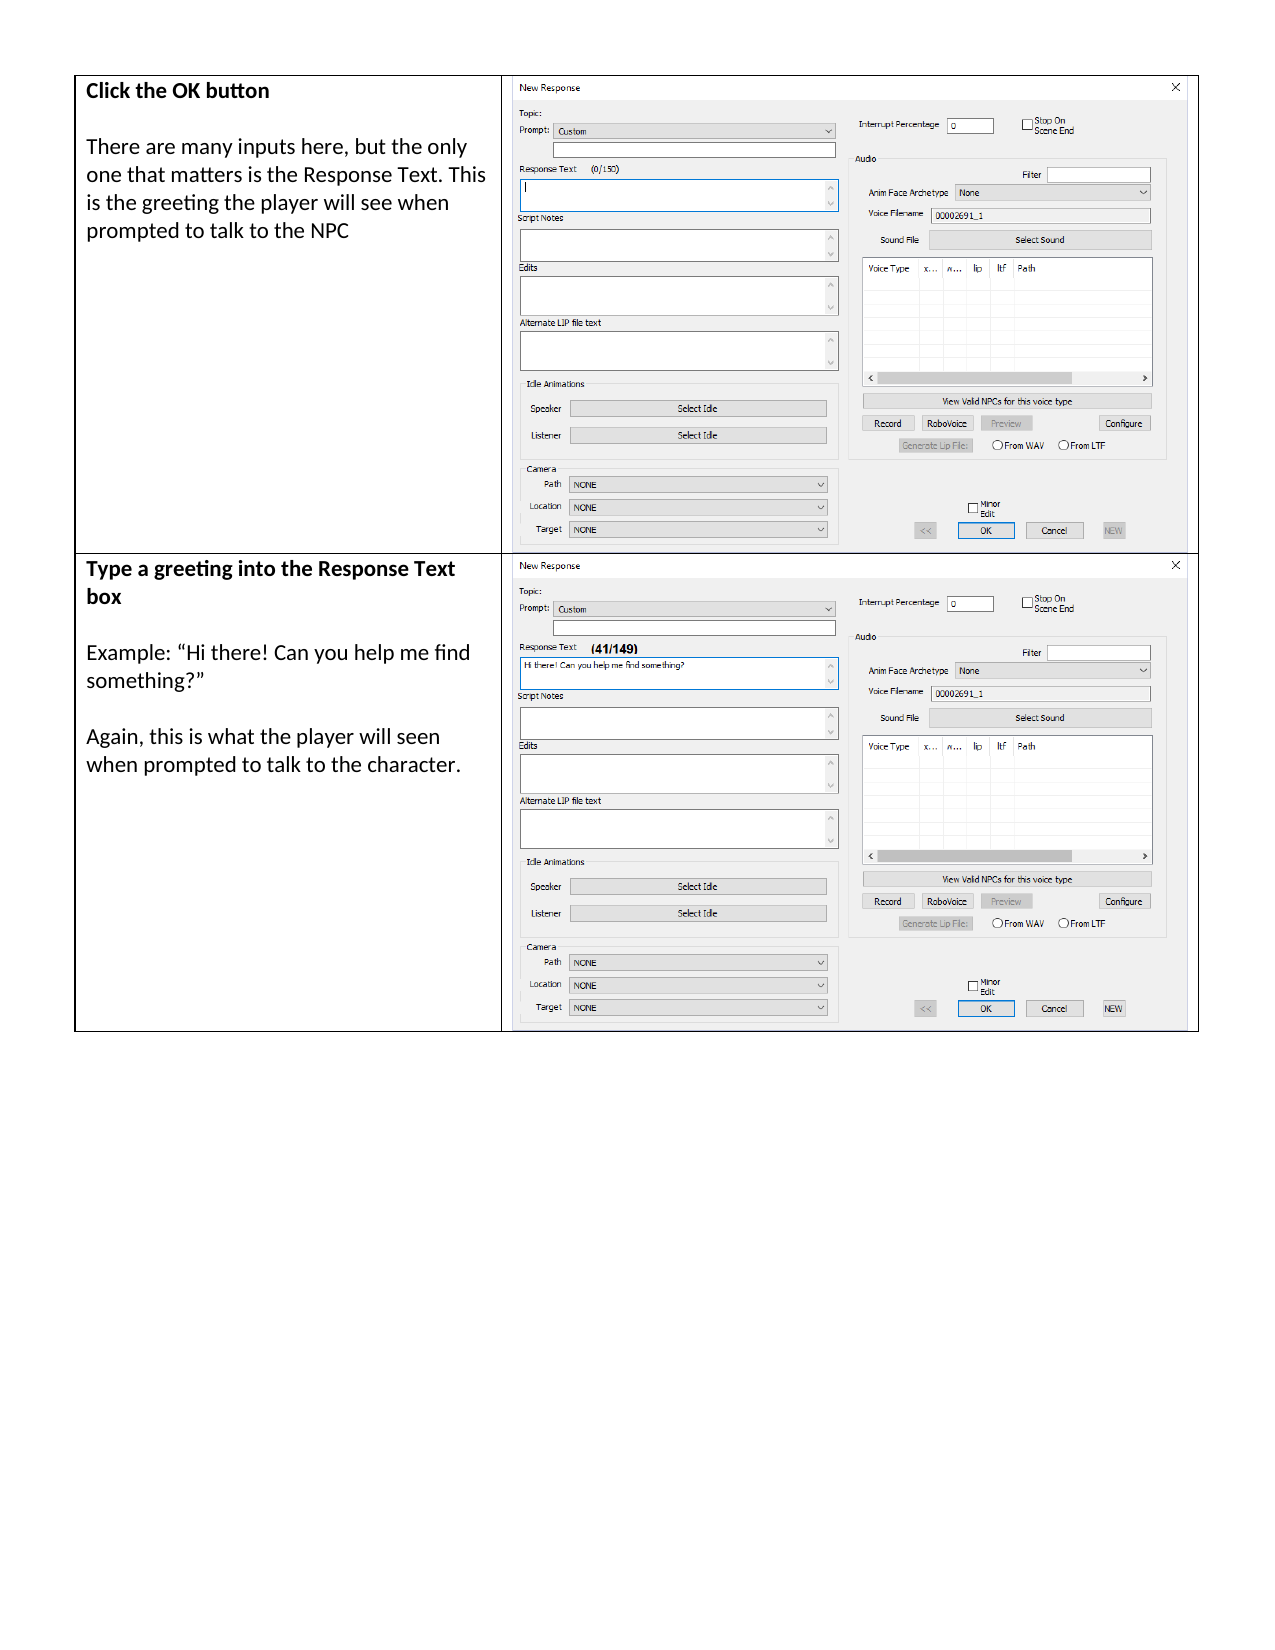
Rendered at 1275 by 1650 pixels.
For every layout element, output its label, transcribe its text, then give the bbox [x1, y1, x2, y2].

table_cell [1188, 76, 1198, 553]
table_cell [502, 554, 512, 1031]
table_cell Click the OK button There are many inputs here, but the only one that matters is the Response Text. This is the greeting the player will see when prompted to talk to the NPC [76, 76, 501, 553]
table_cell [502, 76, 512, 553]
table_cell [1188, 554, 1198, 1031]
table_cell Type a greeting into the Response Text box Example: “Hi there! Can you help me find something?” Again, this is what the player will seen when prompted to talk to the character. [76, 554, 501, 1031]
